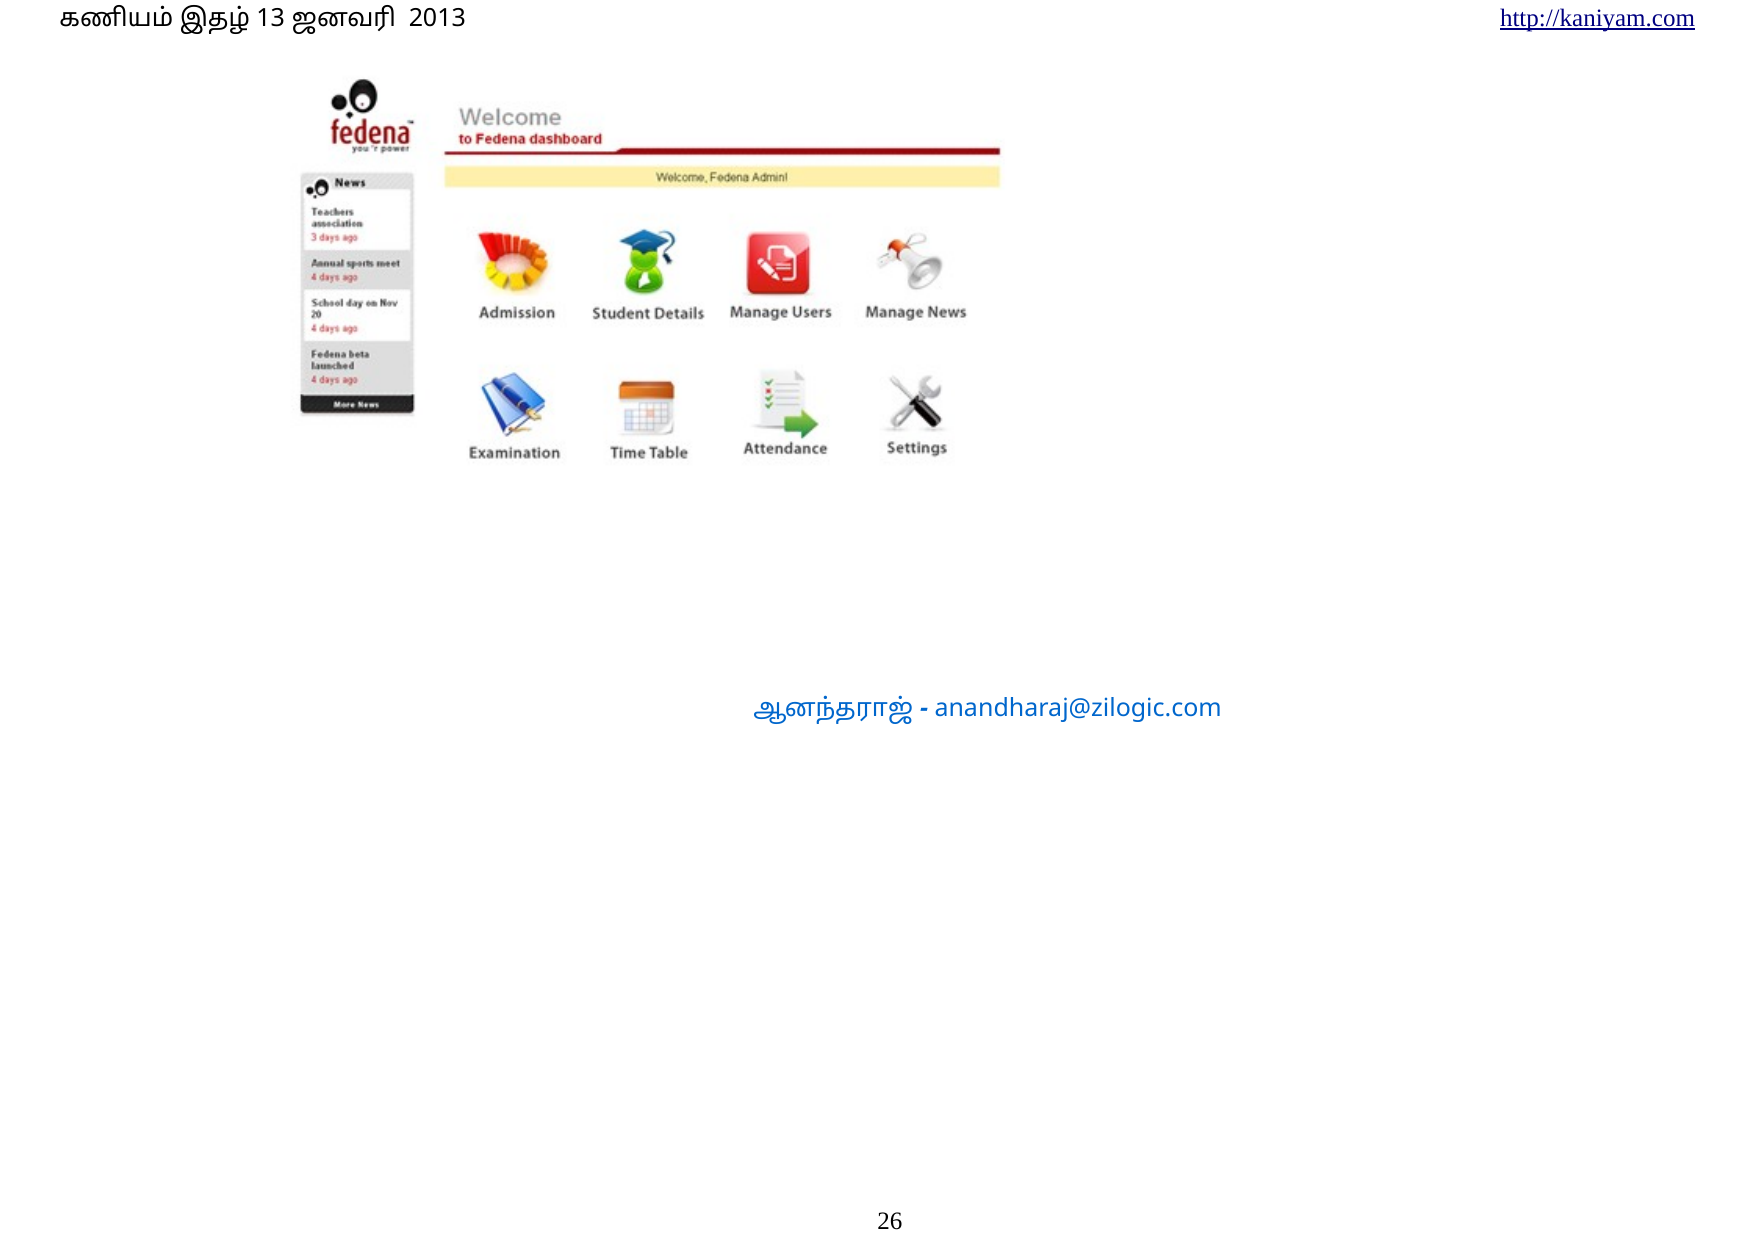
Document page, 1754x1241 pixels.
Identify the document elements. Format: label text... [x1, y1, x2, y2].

text ஆனந்தராஜ் - anandharaj@zilogic.com [205, 689, 1695, 777]
picture [280, 64, 1030, 487]
